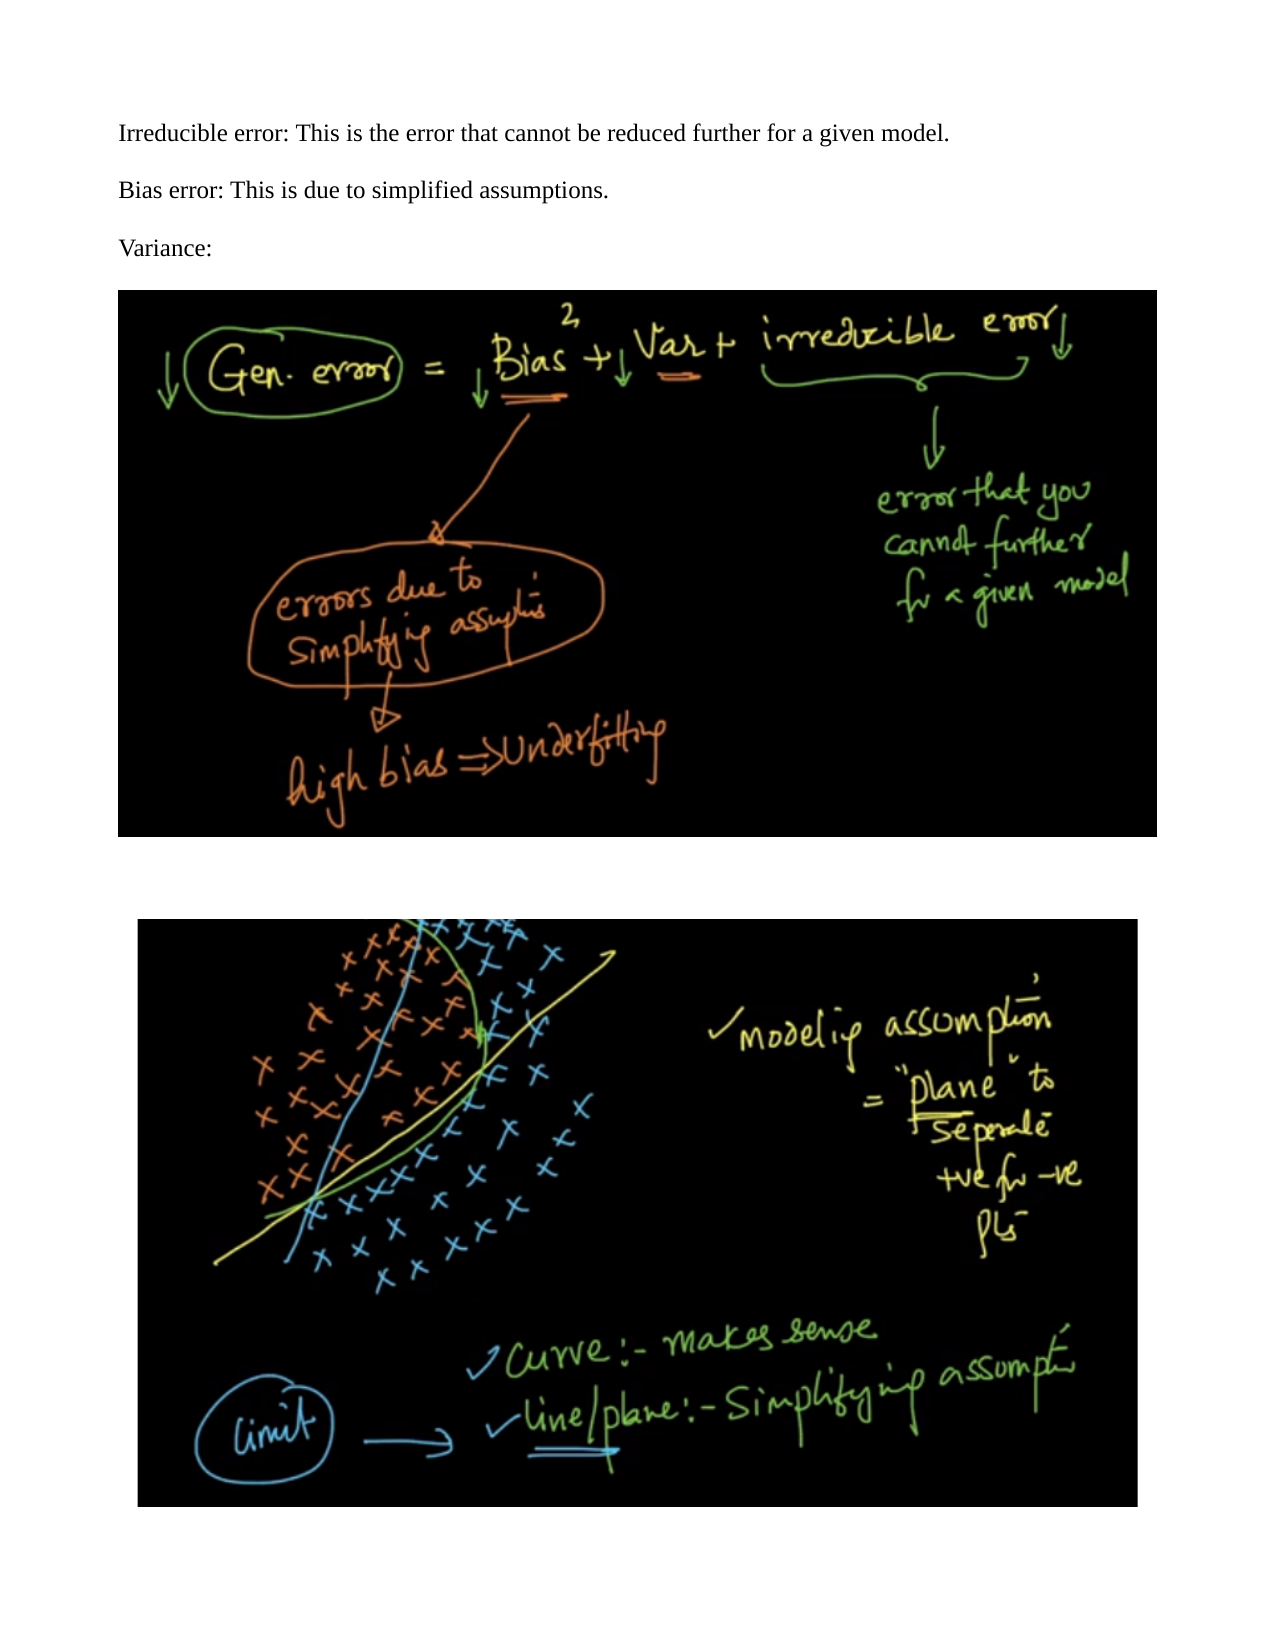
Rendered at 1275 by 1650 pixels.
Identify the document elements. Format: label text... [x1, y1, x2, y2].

picture [118, 290, 1157, 837]
text Irreducible error: This is the error that cannot be reduced further for a given model. [118, 118, 1157, 147]
text Bias error: This is due to simplified assumptions. [118, 176, 1157, 204]
text Variance: [118, 233, 1157, 262]
picture [137, 919, 1138, 1507]
